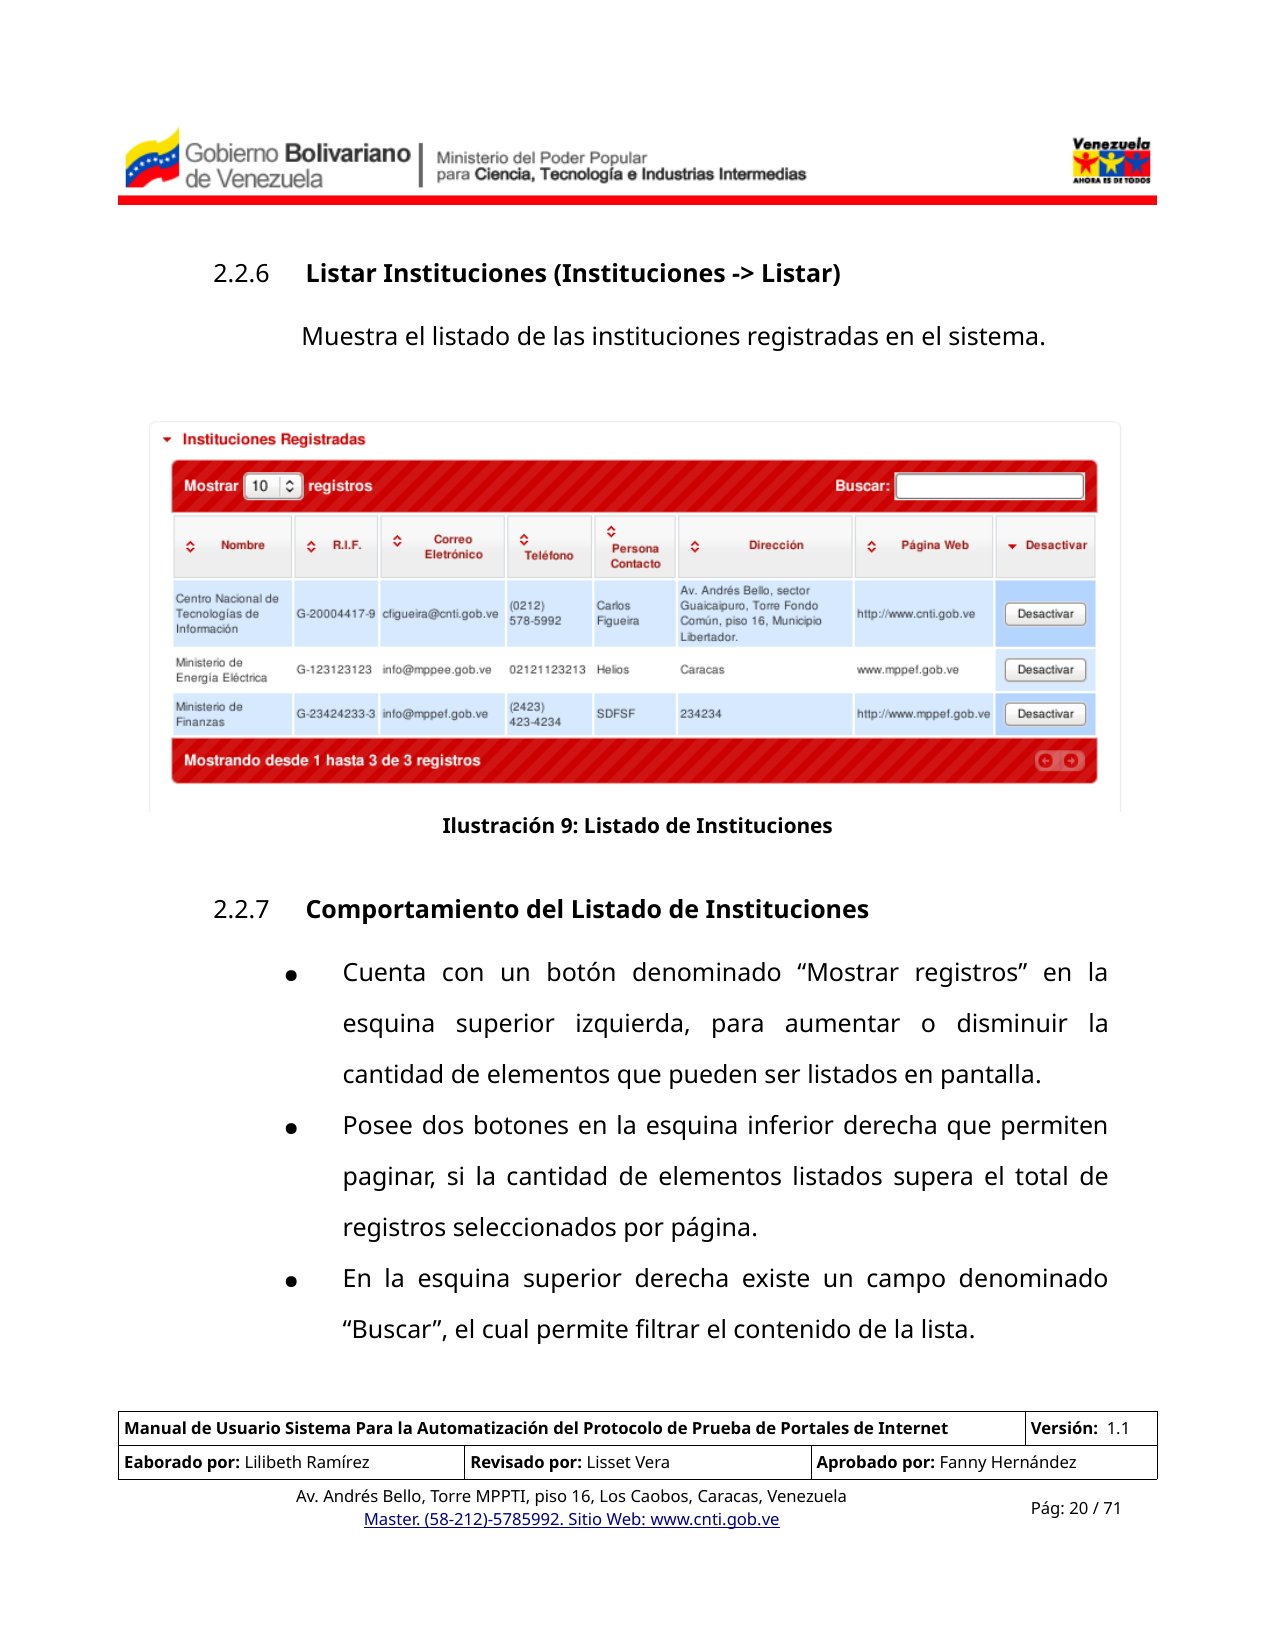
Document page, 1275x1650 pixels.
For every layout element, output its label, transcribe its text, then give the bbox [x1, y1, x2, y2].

picture [118, 119, 1157, 205]
picture [148, 420, 1127, 812]
text Muestra el listado de las instituciones registradas en el sistema. [301, 318, 1098, 352]
subtitle Comportamiento del Listado de Instituciones [118, 892, 1157, 926]
list Cuenta con un botón denominado “Mostrar registros” en la esquina superior izquierda, para aumentar o disminuir la cantidad de elementos que pueden ser listados en pantalla. [283, 955, 1109, 1091]
subtitle Listar Instituciones (Instituciones -> Listar) [118, 255, 1157, 289]
text Ilustración 9: Listado de Instituciones [148, 812, 1127, 840]
list En la esquina superior derecha existe un campo denominado “Buscar”, el cual permite filtrar el contenido de la lista. [283, 1261, 1109, 1346]
list Posee dos botones en la esquina inferior derecha que permiten paginar, si la cantidad de elementos listados supera el total de registros seleccionados por página. [283, 1108, 1109, 1244]
